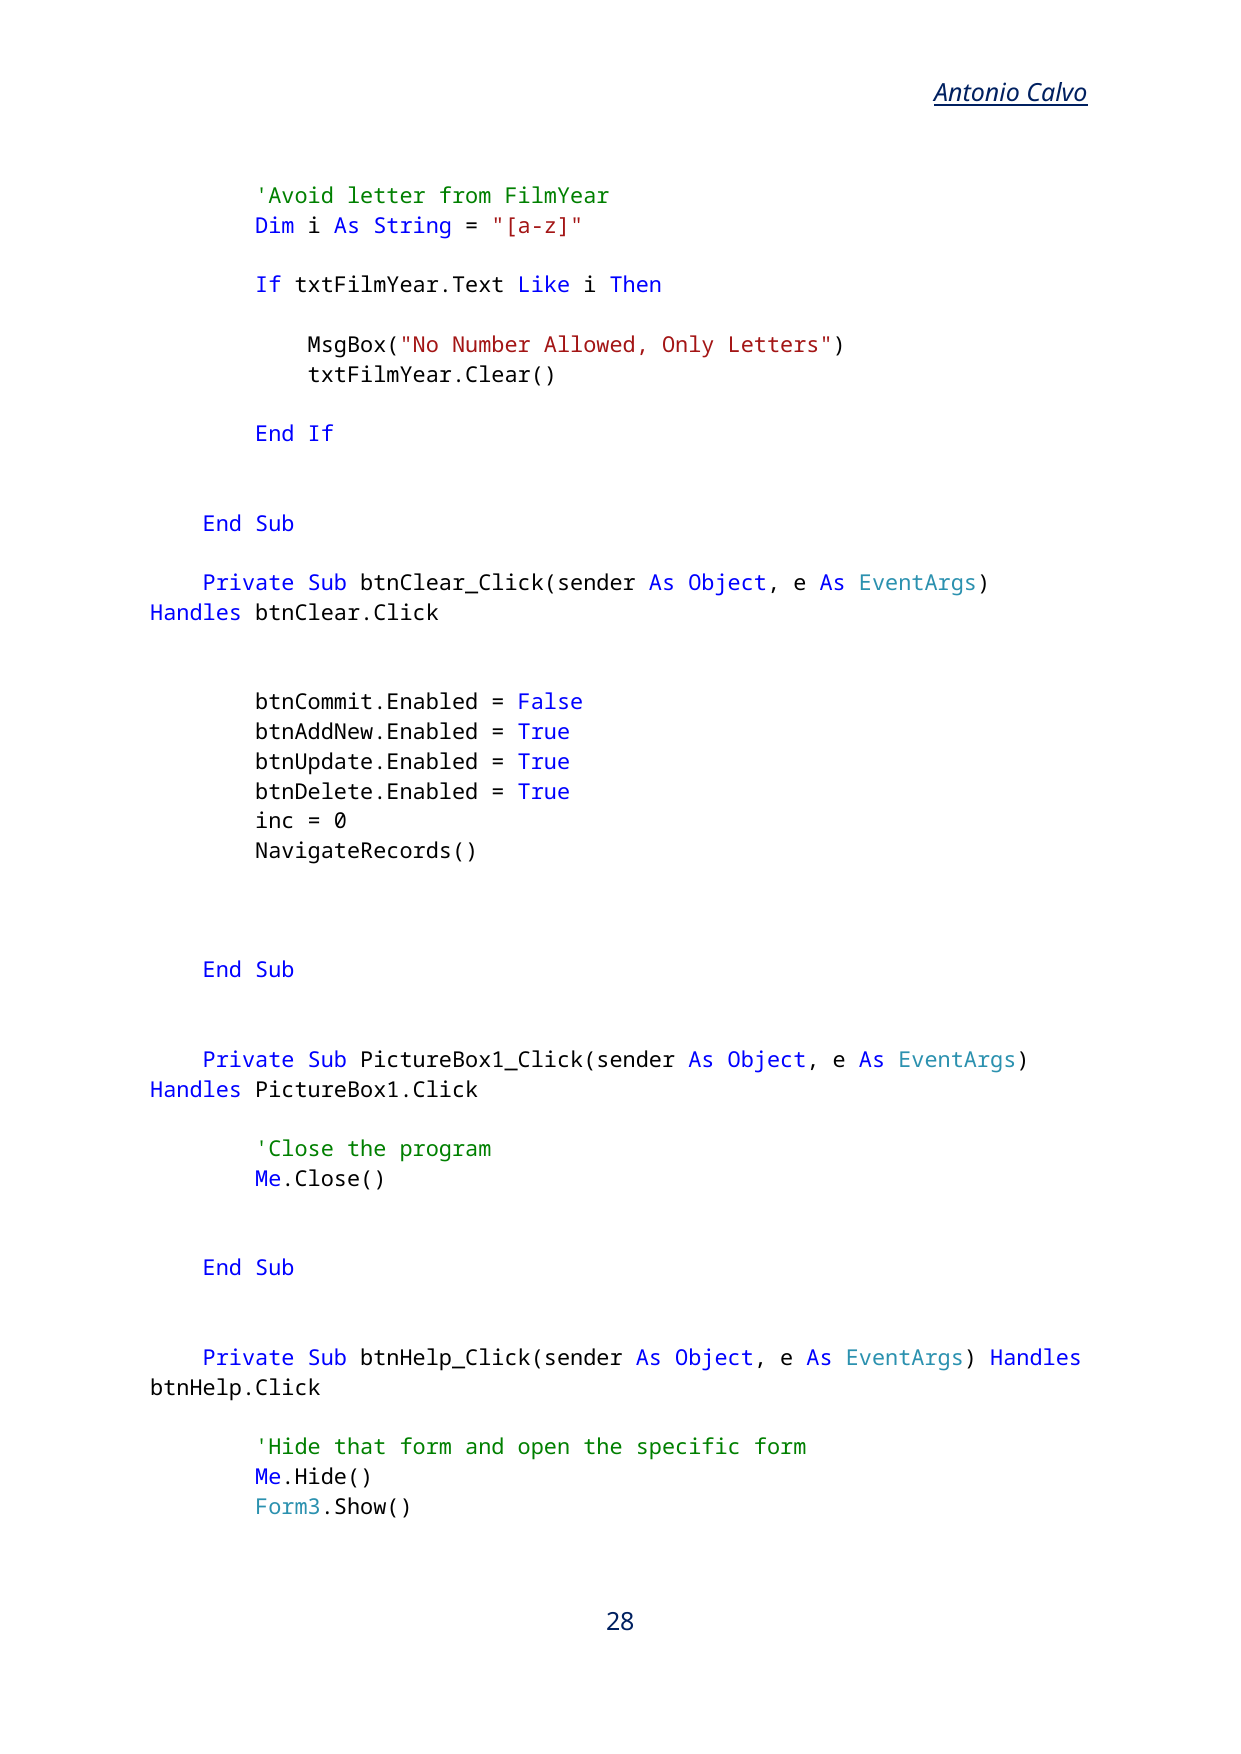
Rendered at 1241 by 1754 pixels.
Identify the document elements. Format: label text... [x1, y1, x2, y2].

text Me.Close() [150, 1163, 1090, 1193]
text Private Sub btnHelp_Click(sender As Object, e As EventArgs) Handles btnHelp.Click [150, 1342, 1090, 1401]
text btnCommit.Enabled = False [150, 686, 1090, 716]
text btnDelete.Enabled = True [150, 776, 1090, 805]
text MsgBox("No Number Allowed, Only Letters") [150, 329, 1090, 358]
text Form3.Show() [150, 1491, 1090, 1520]
text End Sub [150, 507, 1090, 537]
text End Sub [150, 954, 1090, 984]
text Dim i As String = "[a-z]" [150, 209, 1090, 239]
text txtFilmYear.Clear() [150, 358, 1090, 388]
text 'Avoid letter from FilmYear [150, 180, 1090, 209]
text NavigateRecords() [150, 835, 1090, 865]
text If txtFilmYear.Text Like i Then [150, 269, 1090, 299]
text End If [150, 418, 1090, 448]
text End Sub [150, 1252, 1090, 1282]
text Private Sub PictureBox1_Click(sender As Object, e As EventArgs) Handles PictureBox1.Click [150, 1044, 1090, 1103]
text btnAddNew.Enabled = True [150, 716, 1090, 746]
text Private Sub btnClear_Click(sender As Object, e As EventArgs) Handles btnClear.Click [150, 567, 1090, 627]
text 'Hide that form and open the specific form [150, 1431, 1090, 1461]
text inc = 0 [150, 805, 1090, 835]
text 'Close the program [150, 1133, 1090, 1163]
text btnUpdate.Enabled = True [150, 746, 1090, 776]
text Me.Hide() [150, 1461, 1090, 1491]
